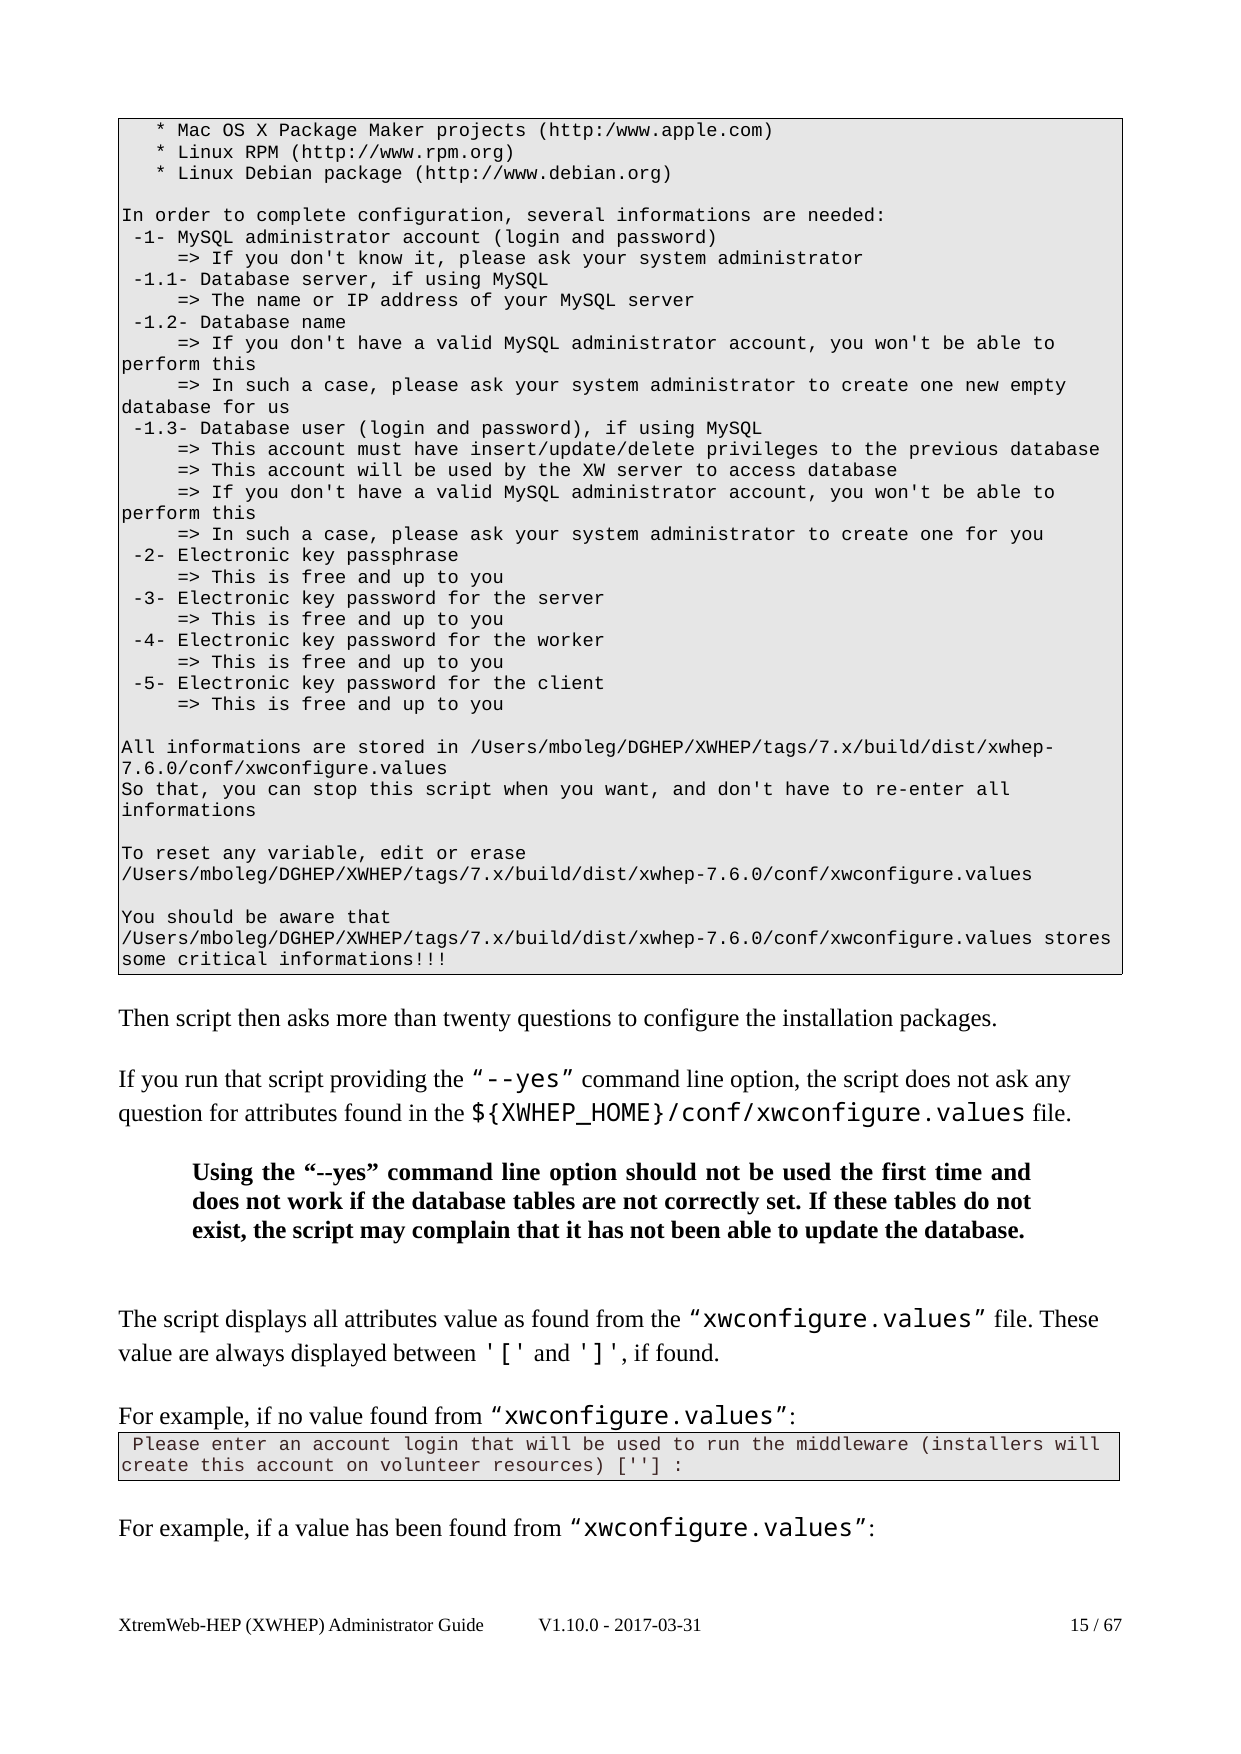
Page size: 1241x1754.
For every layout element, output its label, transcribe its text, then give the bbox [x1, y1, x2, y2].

text * Mac OS X Package Maker projects (http:/www.apple.com) [119, 119, 1122, 139]
text -5- Electronic key password for the client [119, 671, 1122, 692]
text => This is free and up to you [119, 564, 1122, 586]
text Then script then asks more than twenty questions to configure the installation packages. [118, 1003, 1122, 1032]
text => This is free and up to you [119, 607, 1122, 628]
text All informations are stored in /Users/mboleg/DGHEP/XWHEP/tags/7.x/build/dist/xwhep-7.6.0/conf/xwconfigure.values [119, 734, 1122, 777]
text => This account will be used by the XW server to access database [119, 458, 1122, 479]
text You should be aware that /Users/mboleg/DGHEP/XWHEP/tags/7.x/build/dist/xwhep-7.6.0/conf/xwconfigure.values stores some critical informations!!! [119, 904, 1122, 974]
text => If you don't have a valid MySQL administrator account, you won't be able to perform this [119, 479, 1122, 522]
text => If you don't have a valid MySQL administrator account, you won't be able to perform this [119, 331, 1122, 373]
text The script displays all attributes value as found from the “xwconfigure.values” file. These value are always displayed between '[' and ']', if found. [118, 1301, 1122, 1369]
text For example, if a value has been found from “xwconfigure.values”: [118, 1509, 1122, 1543]
text -2- Electronic key passphrase [119, 543, 1122, 564]
text To reset any variable, edit or erase /Users/mboleg/DGHEP/XWHEP/tags/7.x/build/dist/xwhep-7.6.0/conf/xwconfigure.values [119, 841, 1122, 883]
text => The name or IP address of your MySQL server [119, 288, 1122, 309]
text -1- MySQL administrator account (login and password) [119, 224, 1122, 246]
text -3- Electronic key password for the server [119, 586, 1122, 607]
text For example, if no value found from “xwconfigure.values”: [118, 1398, 1122, 1432]
text -1.1- Database server, if using MySQL [119, 267, 1122, 288]
text => This is free and up to you [119, 649, 1122, 671]
text If you run that script providing the “--yes” command line option, the script does not ask any question for attributes found in the ${XWHEP_HOME}/conf/xwconfigure.values file. [118, 1060, 1122, 1128]
text * Linux RPM (http://www.rpm.org) [119, 139, 1122, 161]
text => In such a case, please ask your system administrator to create one new empty database for us [119, 373, 1122, 416]
text Please enter an account login that will be used to run the middleware (installers will create this account on volunteer resources) [''] : [119, 1433, 1119, 1480]
text -1.2- Database name [119, 309, 1122, 331]
text -1.3- Database user (login and password), if using MySQL [119, 416, 1122, 437]
text So that, you can stop this script when you want, and don't have to re-enter all informations [119, 777, 1122, 819]
text => If you don't know it, please ask your system administrator [119, 246, 1122, 267]
text => In such a case, please ask your system administrator to create one for you [119, 522, 1122, 543]
text * Linux Debian package (http://www.debian.org) [119, 161, 1122, 182]
text Using the “--yes” command line option should not be used the first time and does not work if the database tables are not correctly set. If these tables do not exist, the script may complain that it has not been able to update the database. [192, 1157, 1033, 1243]
text In order to complete configuration, several informations are needed: [119, 203, 1122, 224]
text => This is free and up to you [119, 692, 1122, 713]
text -4- Electronic key password for the worker [119, 628, 1122, 649]
text => This account must have insert/update/delete privileges to the previous database [119, 437, 1122, 458]
